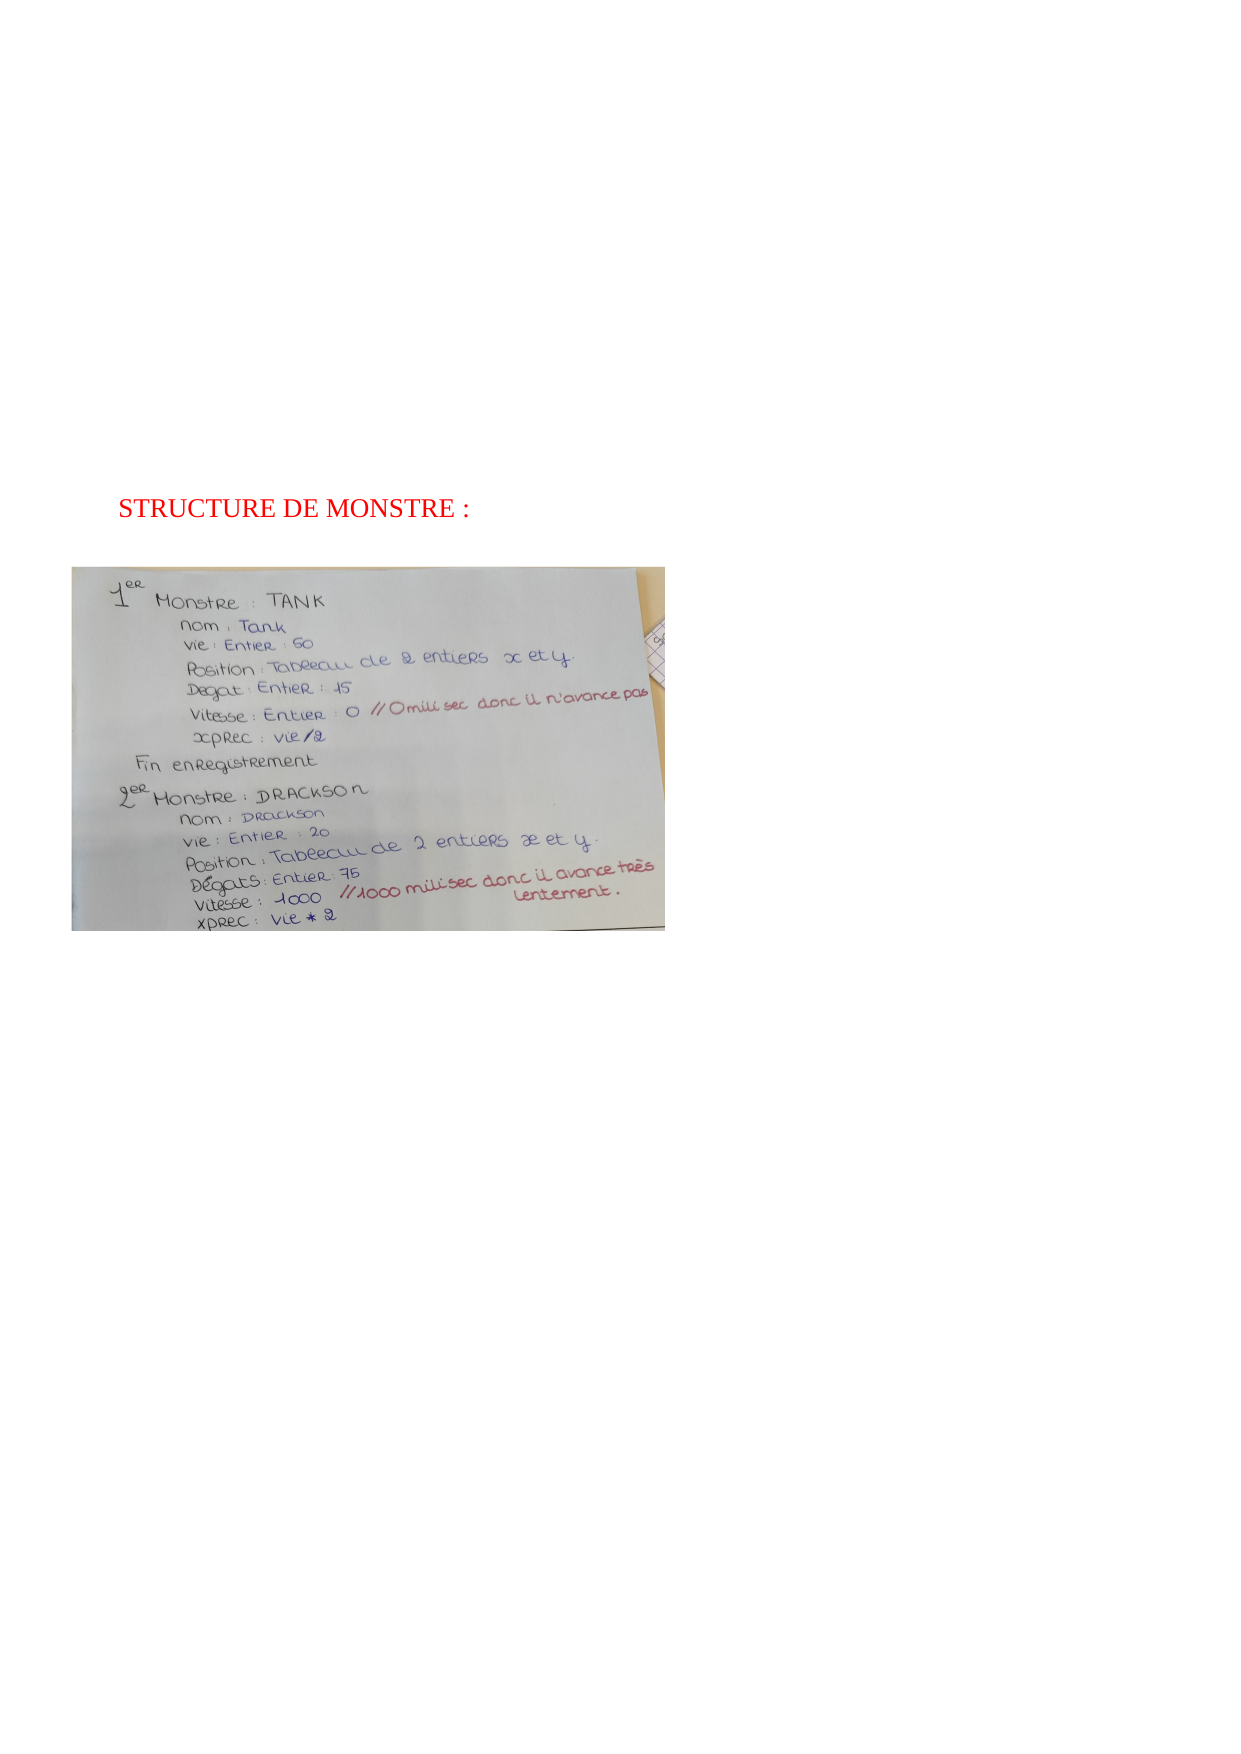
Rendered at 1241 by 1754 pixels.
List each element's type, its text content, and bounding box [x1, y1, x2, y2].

text STRUCTURE DE MONSTRE : [118, 492, 1122, 523]
